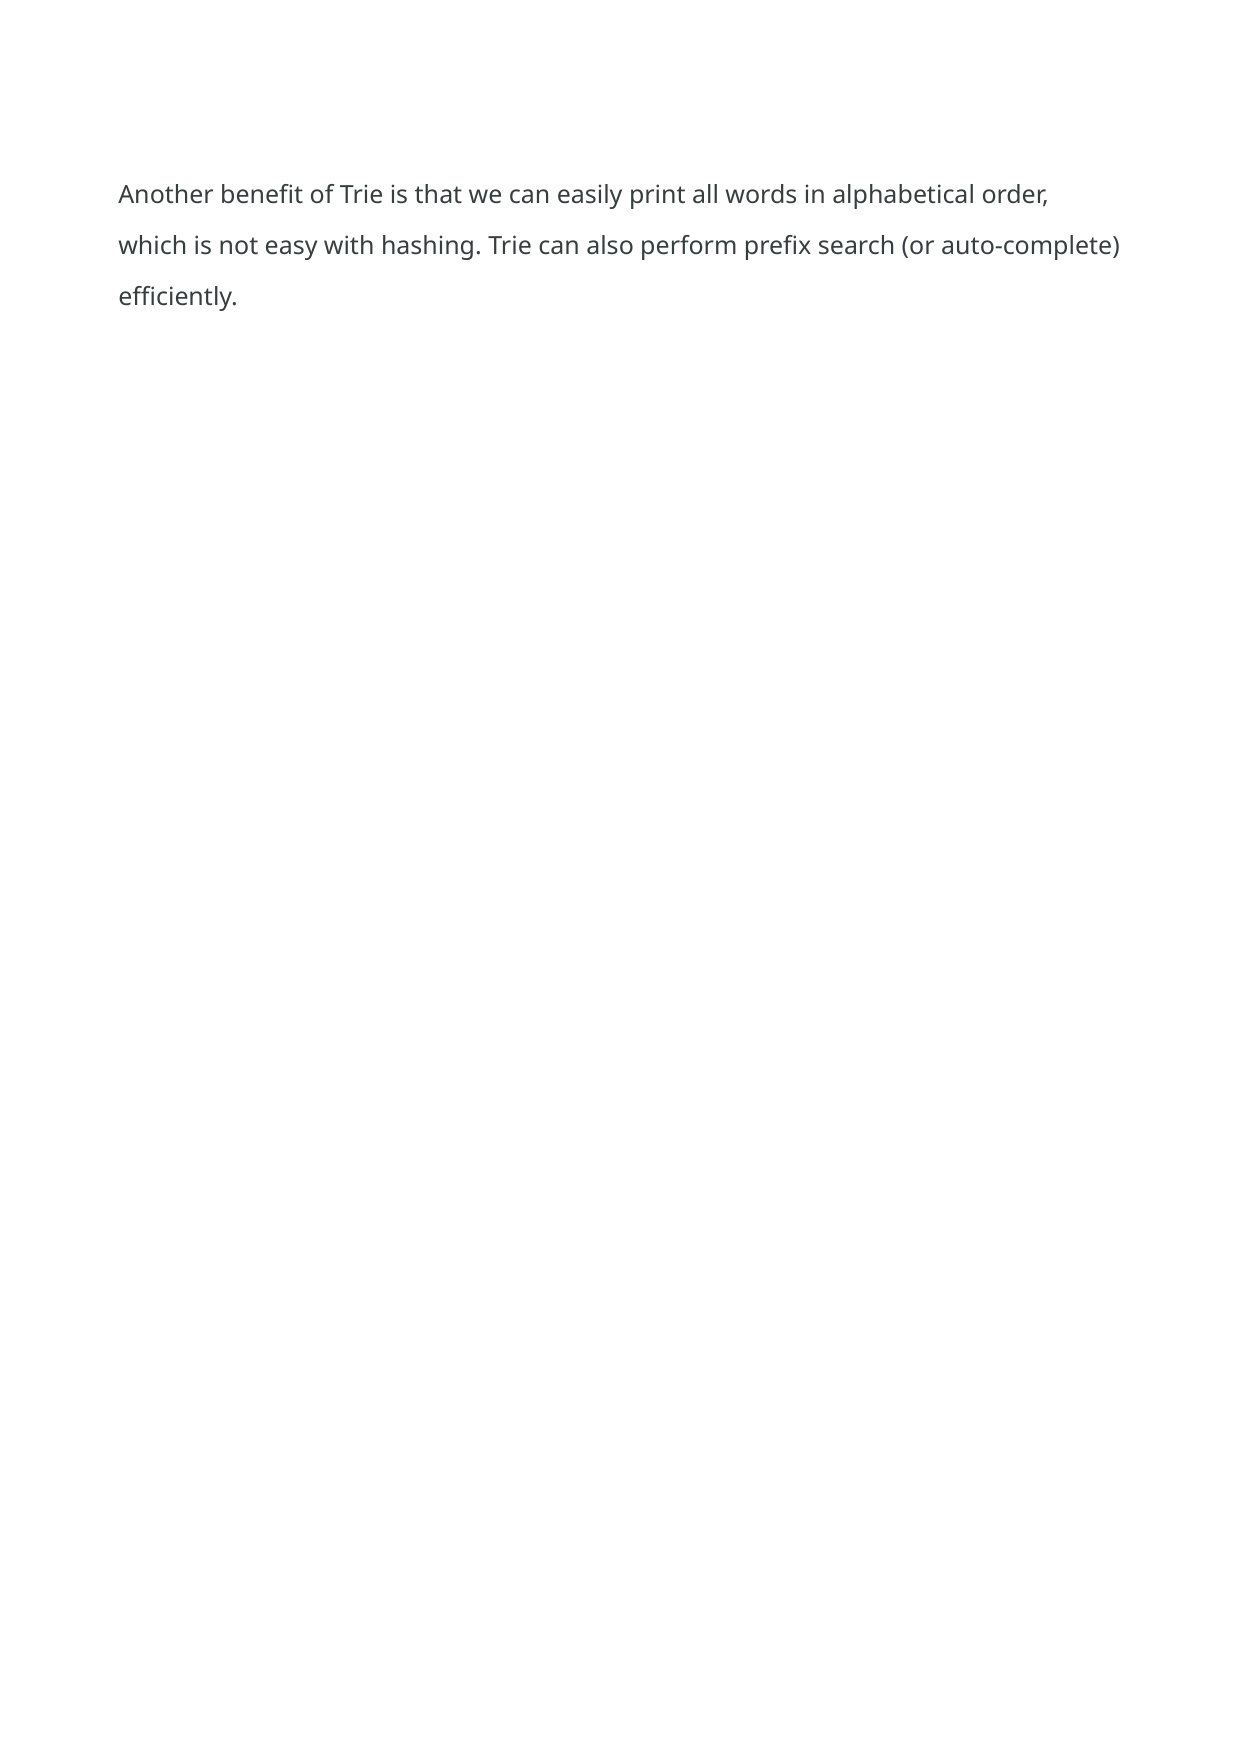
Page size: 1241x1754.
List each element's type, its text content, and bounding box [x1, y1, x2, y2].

text Another benefit of Trie is that we can easily print all words in alphabetical order, which is not easy with hashing. Trie can also perform prefix search (or auto-complete) efficiently. [118, 176, 1122, 312]
